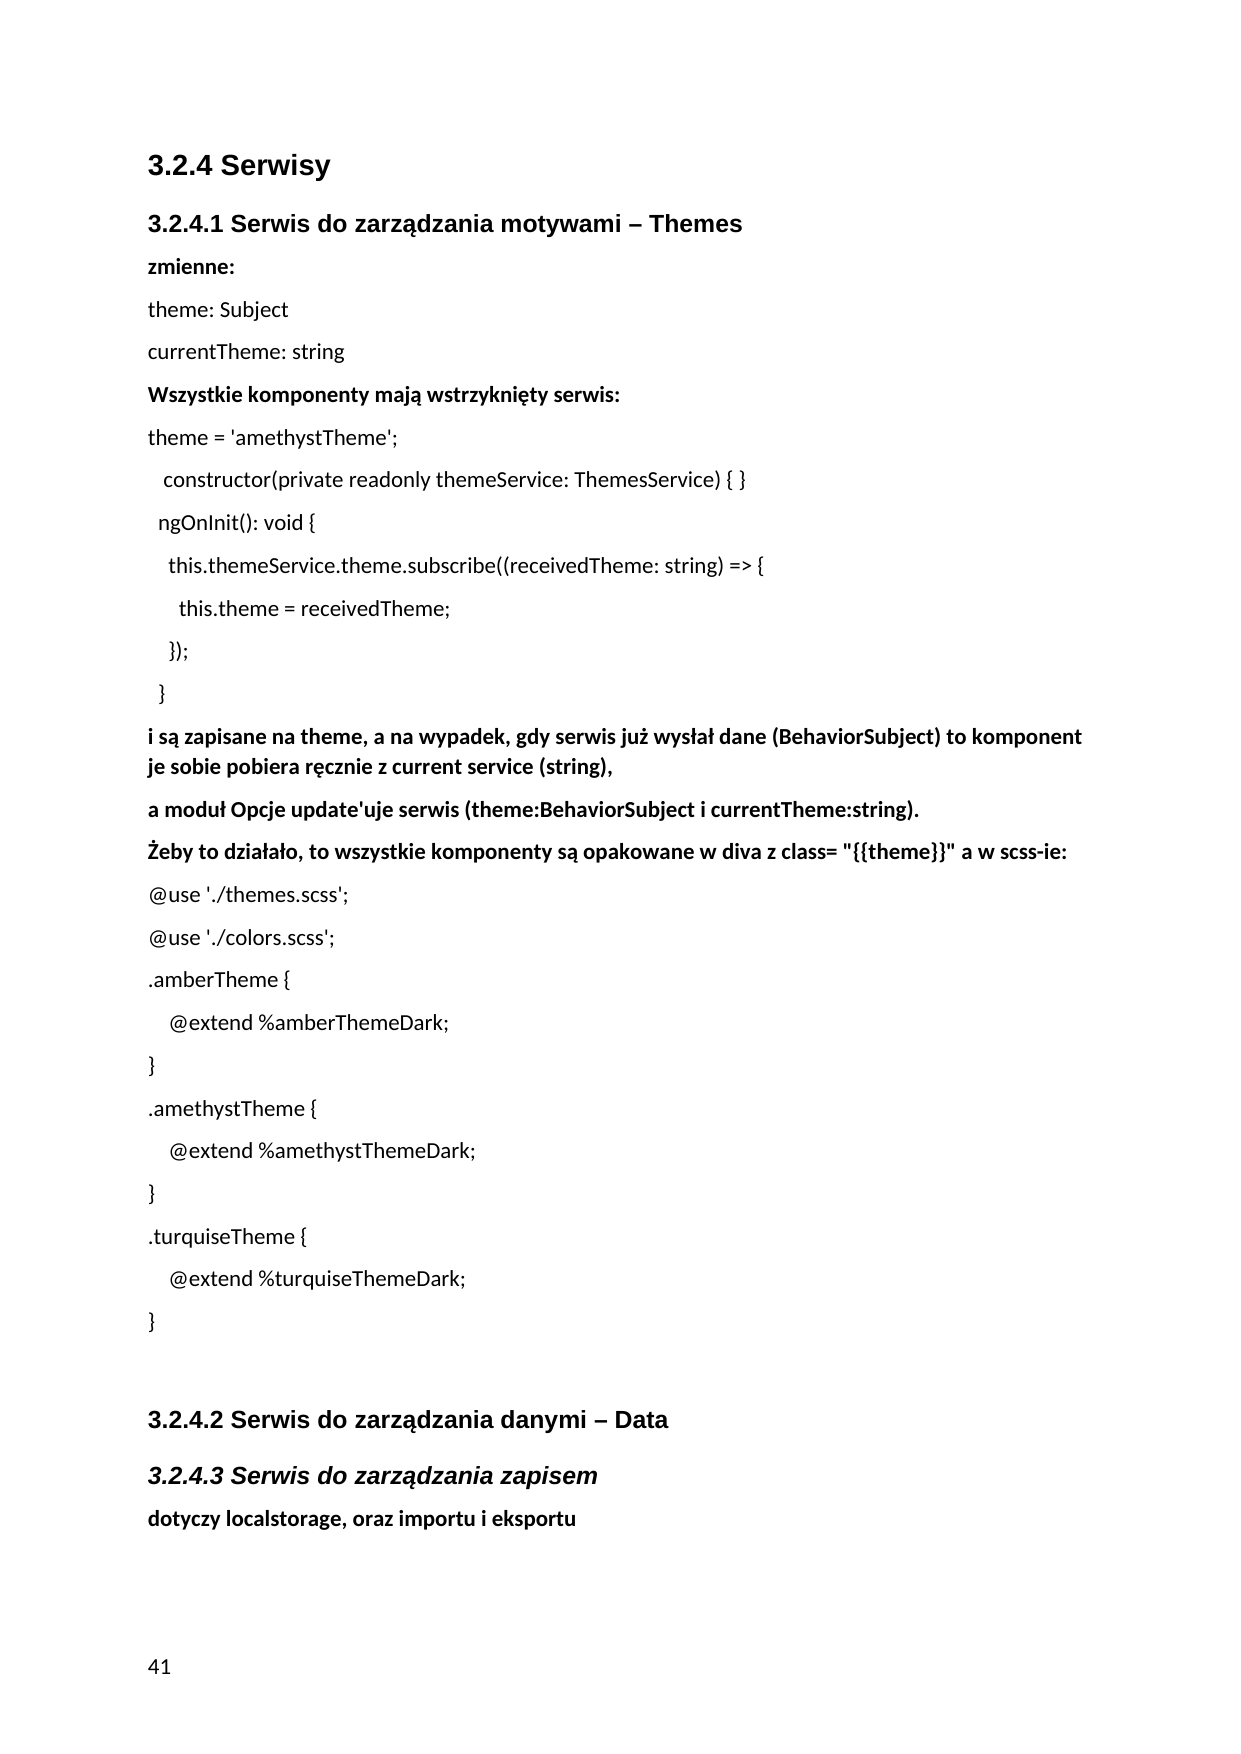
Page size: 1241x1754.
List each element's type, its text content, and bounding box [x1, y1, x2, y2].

subtitle 3.2.4.3 Serwis do zarządzania zapisem [148, 1461, 1093, 1489]
text constructor(private readonly themeService: ThemesService) { } [148, 466, 1093, 493]
text } [148, 1051, 1093, 1079]
text i są zapisane na theme, a na wypadek, gdy serwis już wysłał dane (BehaviorSubject) to komponent je sobie pobiera ręcznie z current service (string), [148, 722, 1093, 780]
text a moduł Opcje update'uje serwis (theme:BehaviorSubject i currentTheme:string). [148, 795, 1093, 823]
text zmienne: [148, 252, 1093, 280]
text @extend %amethystThemeDark; [148, 1136, 1093, 1164]
text dotyczy localstorage, oraz importu i eksportu [148, 1504, 1093, 1532]
text @extend %turquiseThemeDark; [148, 1264, 1093, 1292]
text theme: Subject [148, 295, 1093, 323]
text } [148, 679, 1093, 707]
text @extend %amberThemeDark; [148, 1008, 1093, 1036]
text .turquiseTheme { [148, 1222, 1093, 1250]
text Żeby to działało, to wszystkie komponenty są opakowane w diva z class= "{{theme}}" a w scss-ie: [148, 837, 1093, 865]
text } [148, 1307, 1093, 1335]
subtitle 3.2.4.2 Serwis do zarządzania danymi – Data [148, 1405, 1093, 1434]
text @use './themes.scss'; [148, 880, 1093, 908]
text this.theme = receivedTheme; [148, 594, 1093, 622]
text .amberTheme { [148, 966, 1093, 993]
text @use './colors.scss'; [148, 923, 1093, 951]
subtitle 3.2.4.1 Serwis do zarządzania motywami – Themes [148, 209, 1093, 237]
text theme = 'amethystTheme'; [148, 423, 1093, 451]
text } [148, 1179, 1093, 1207]
text .amethystTheme { [148, 1094, 1093, 1122]
text Wszystkie komponenty mają wstrzyknięty serwis: [148, 380, 1093, 408]
text this.themeService.theme.subscribe((receivedTheme: string) => { [148, 551, 1093, 579]
subtitle 3.2.4 Serwisy [148, 148, 1093, 181]
text currentTheme: string [148, 337, 1093, 365]
text }); [148, 636, 1093, 664]
text ngOnInit(): void { [148, 508, 1093, 536]
